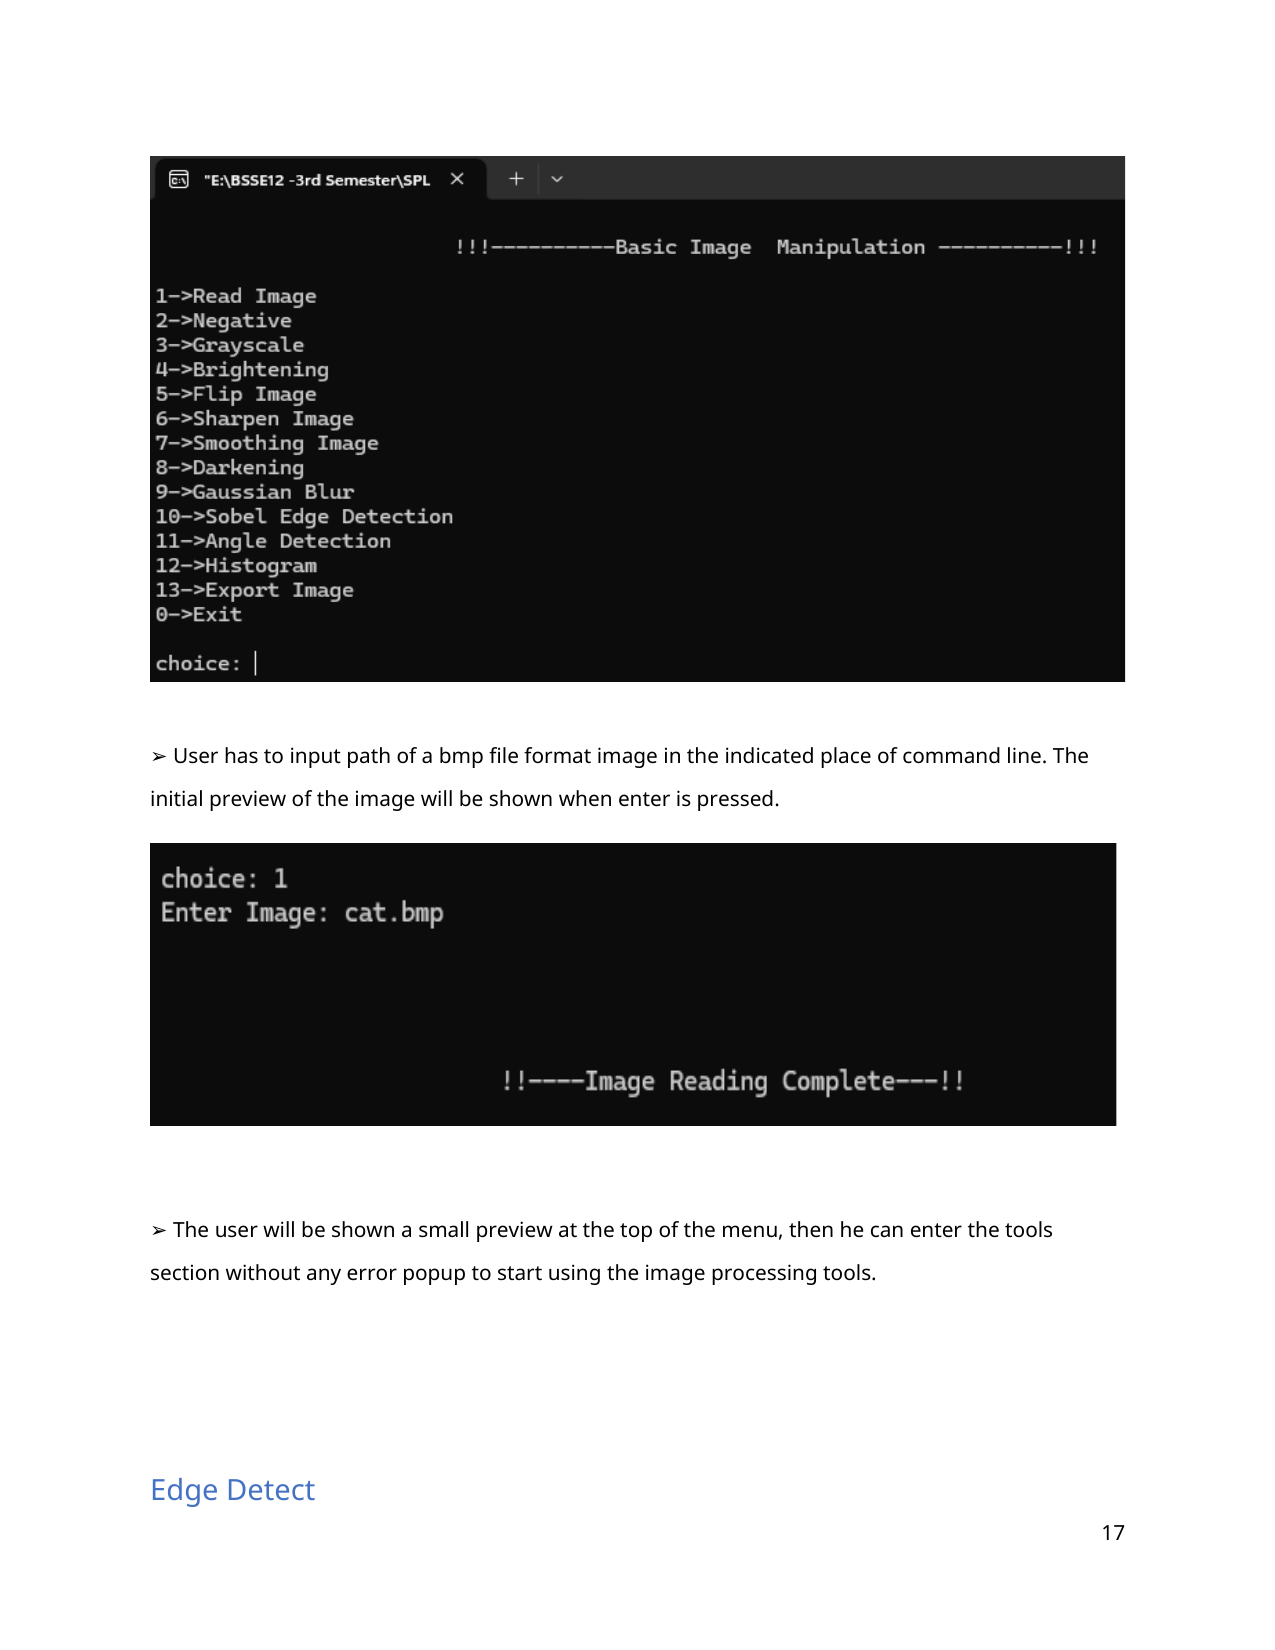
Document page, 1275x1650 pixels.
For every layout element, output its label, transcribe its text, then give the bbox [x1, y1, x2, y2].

text Edge Detect [150, 1470, 1125, 1509]
text ➢ User has to input path of a bmp file format image in the indicated place of command line. The initial preview of the image will be shown when enter is pressed. [150, 741, 1125, 812]
text ➢ The user will be shown a small preview at the top of the menu, then he can enter the tools section without any error popup to start using the image processing tools. [150, 1216, 1125, 1287]
